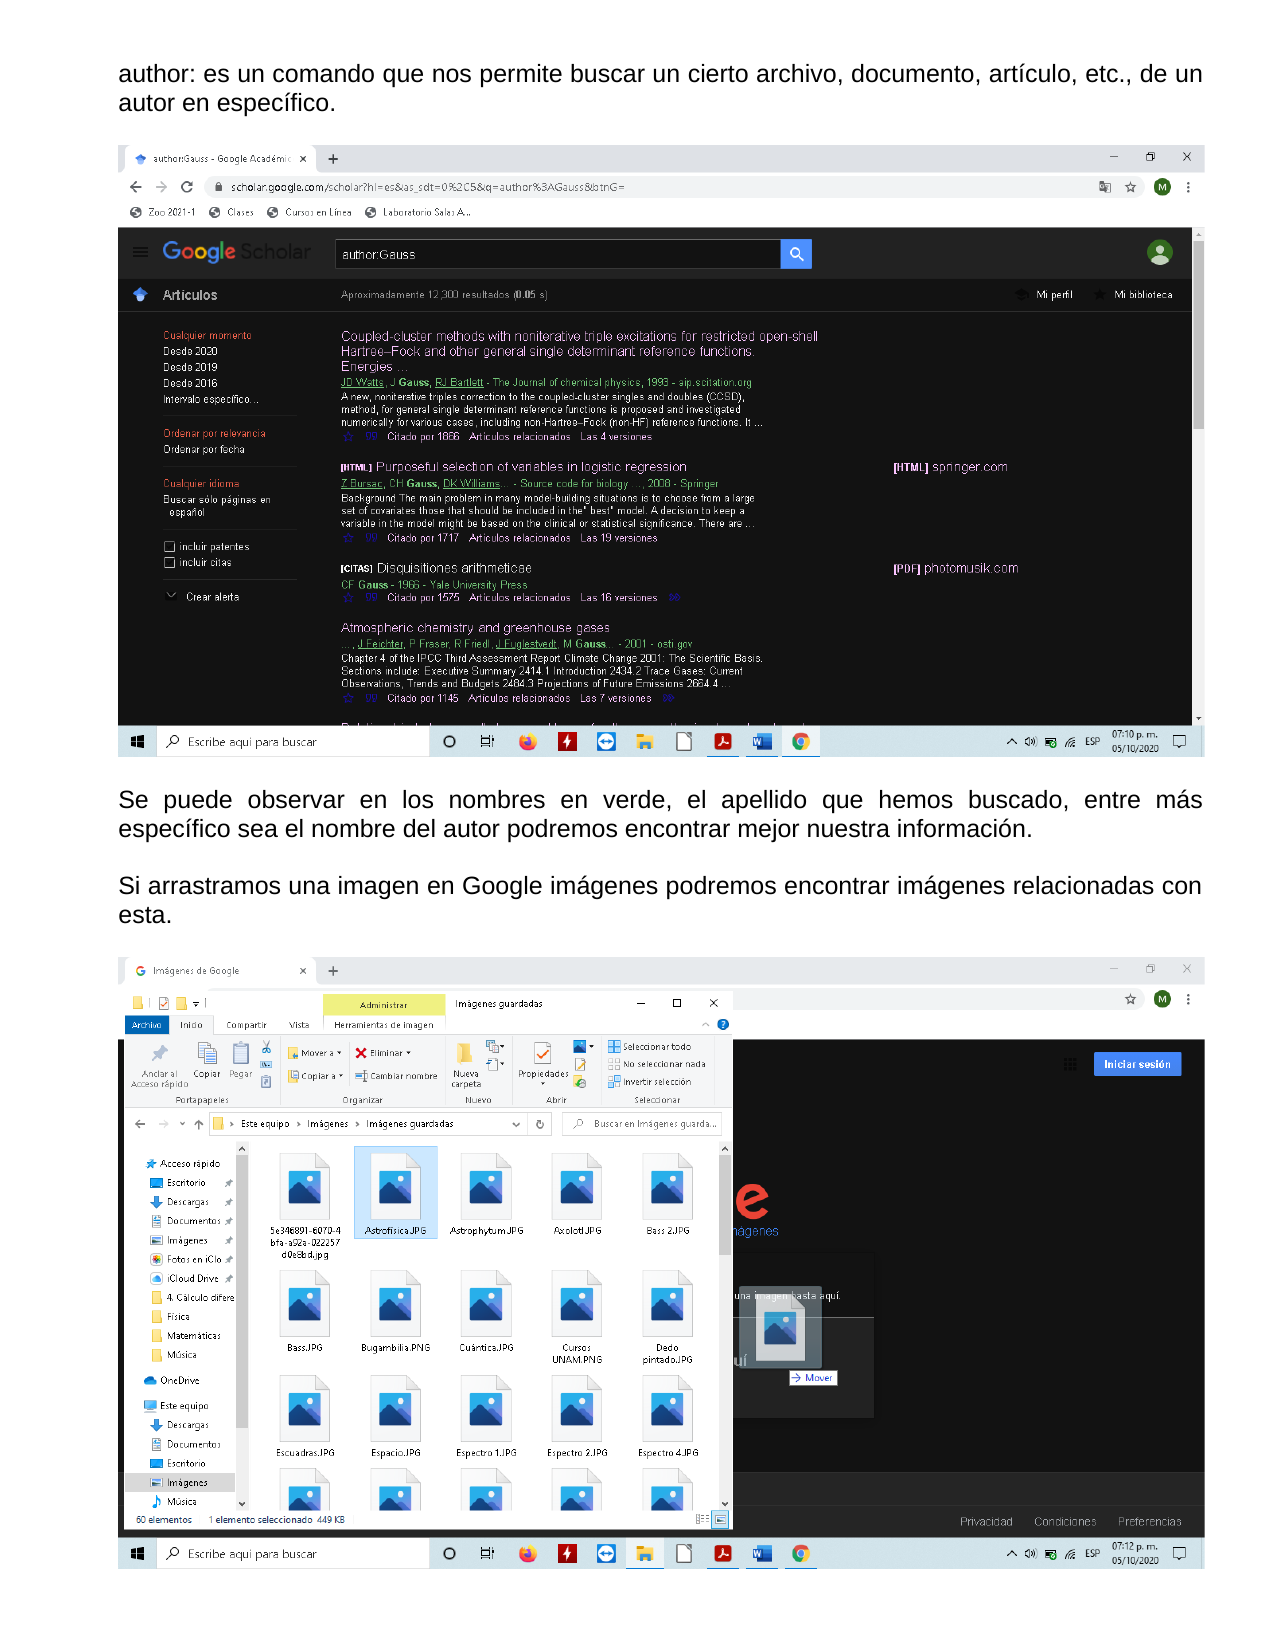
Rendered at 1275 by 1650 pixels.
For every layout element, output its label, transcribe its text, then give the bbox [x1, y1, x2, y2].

text Si arrastramos una imagen en Google imágenes podremos encontrar imágenes relacionadas con esta. [118, 871, 1205, 929]
text Se puede observar en los nombres en verde, el apellido que hemos buscado, entre más específico sea el nombre del autor podremos encontrar mejor nuestra información. [118, 785, 1205, 843]
text author: es un comando que nos permite buscar un cierto archivo, documento, artículo, etc., de un autor en específico. [118, 59, 1205, 117]
